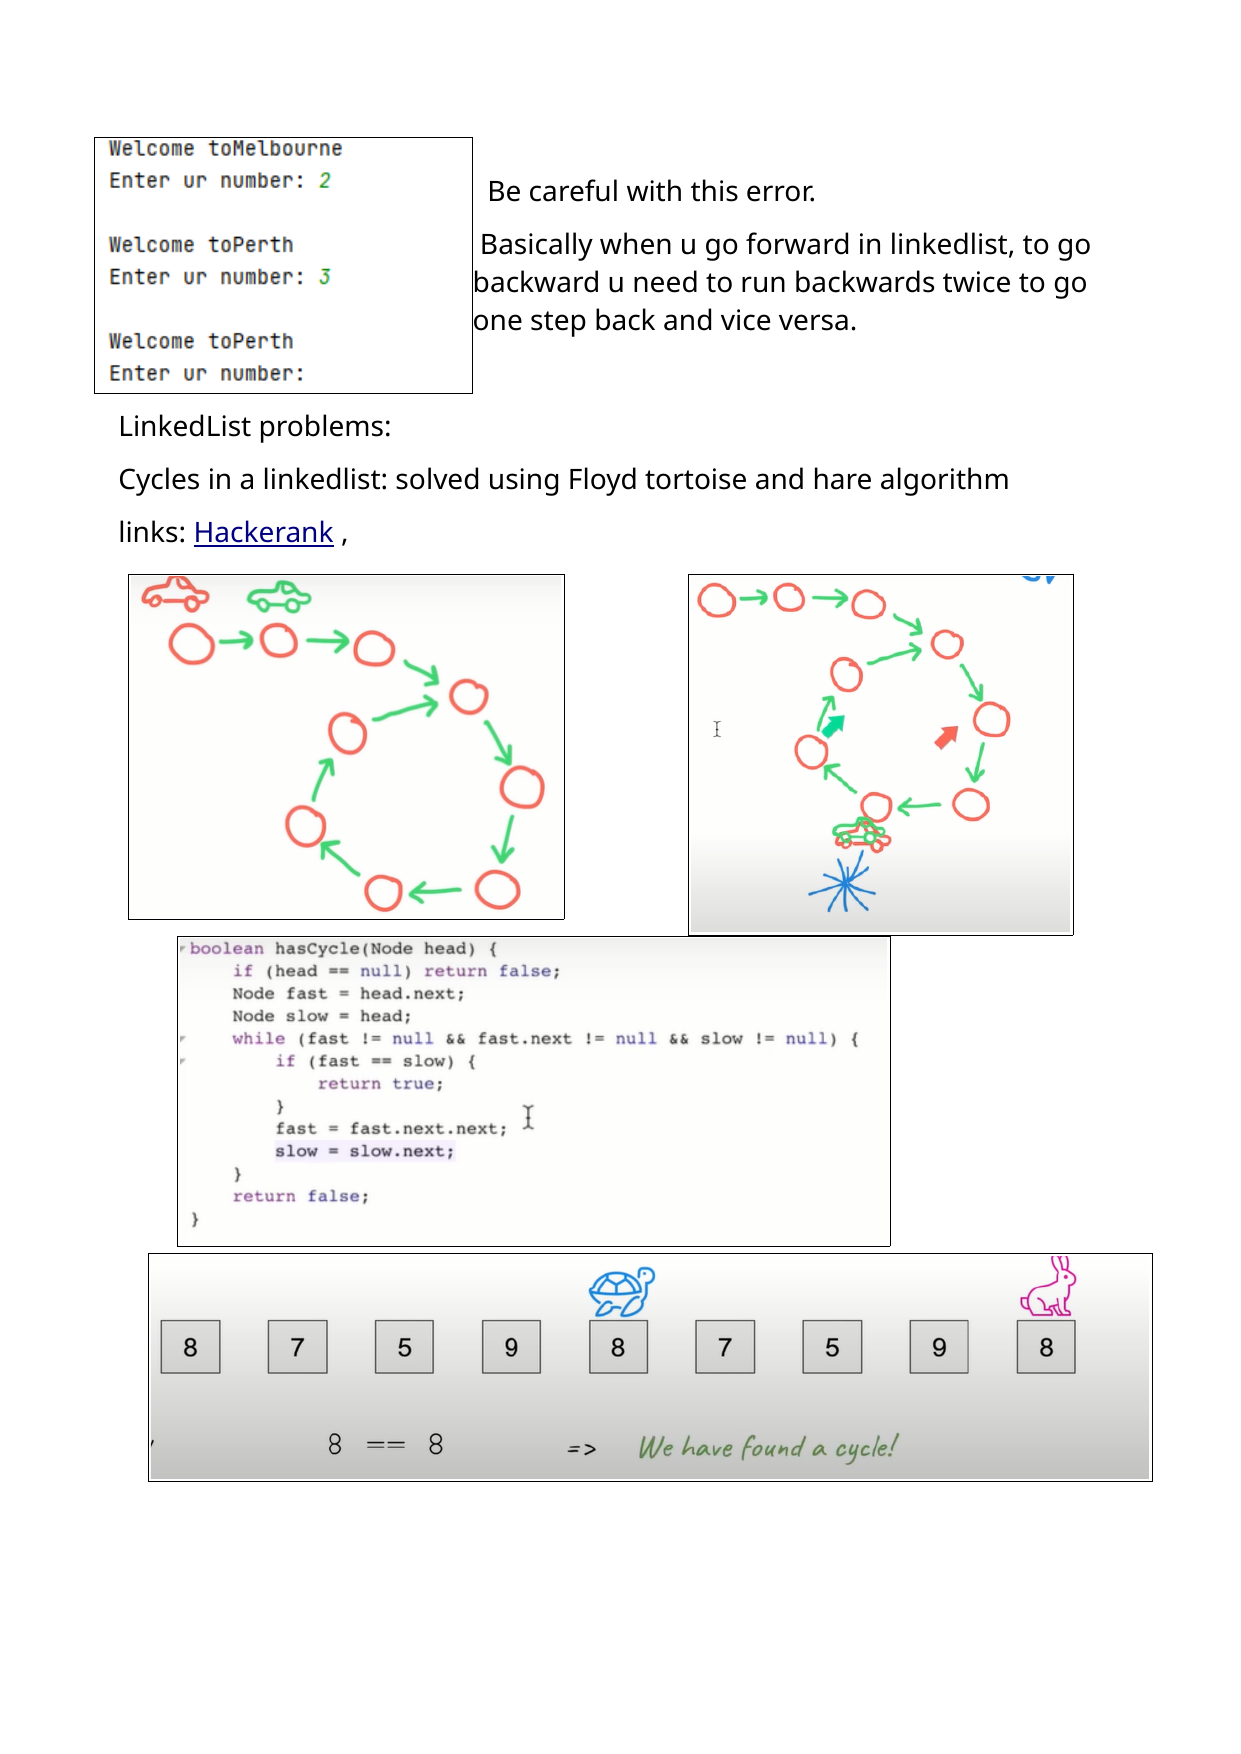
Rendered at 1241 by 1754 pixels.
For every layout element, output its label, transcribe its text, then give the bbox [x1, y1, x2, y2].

picture [131, 576, 562, 917]
picture [180, 938, 887, 1243]
text links: Hackerank , [118, 512, 1122, 551]
text LinkedList problems: [118, 406, 1122, 445]
text Be careful with this error. [473, 171, 1122, 209]
picture [691, 576, 1070, 932]
picture [150, 1256, 1149, 1479]
text Basically when u go forward in linkedlist, to go backward u need to run backwards twice to go one step back and vice versa. [473, 224, 1122, 339]
text Cycles in a linkedlist: solved using Floyd tortoise and hare algorithm [118, 459, 1122, 498]
picture [97, 139, 470, 390]
